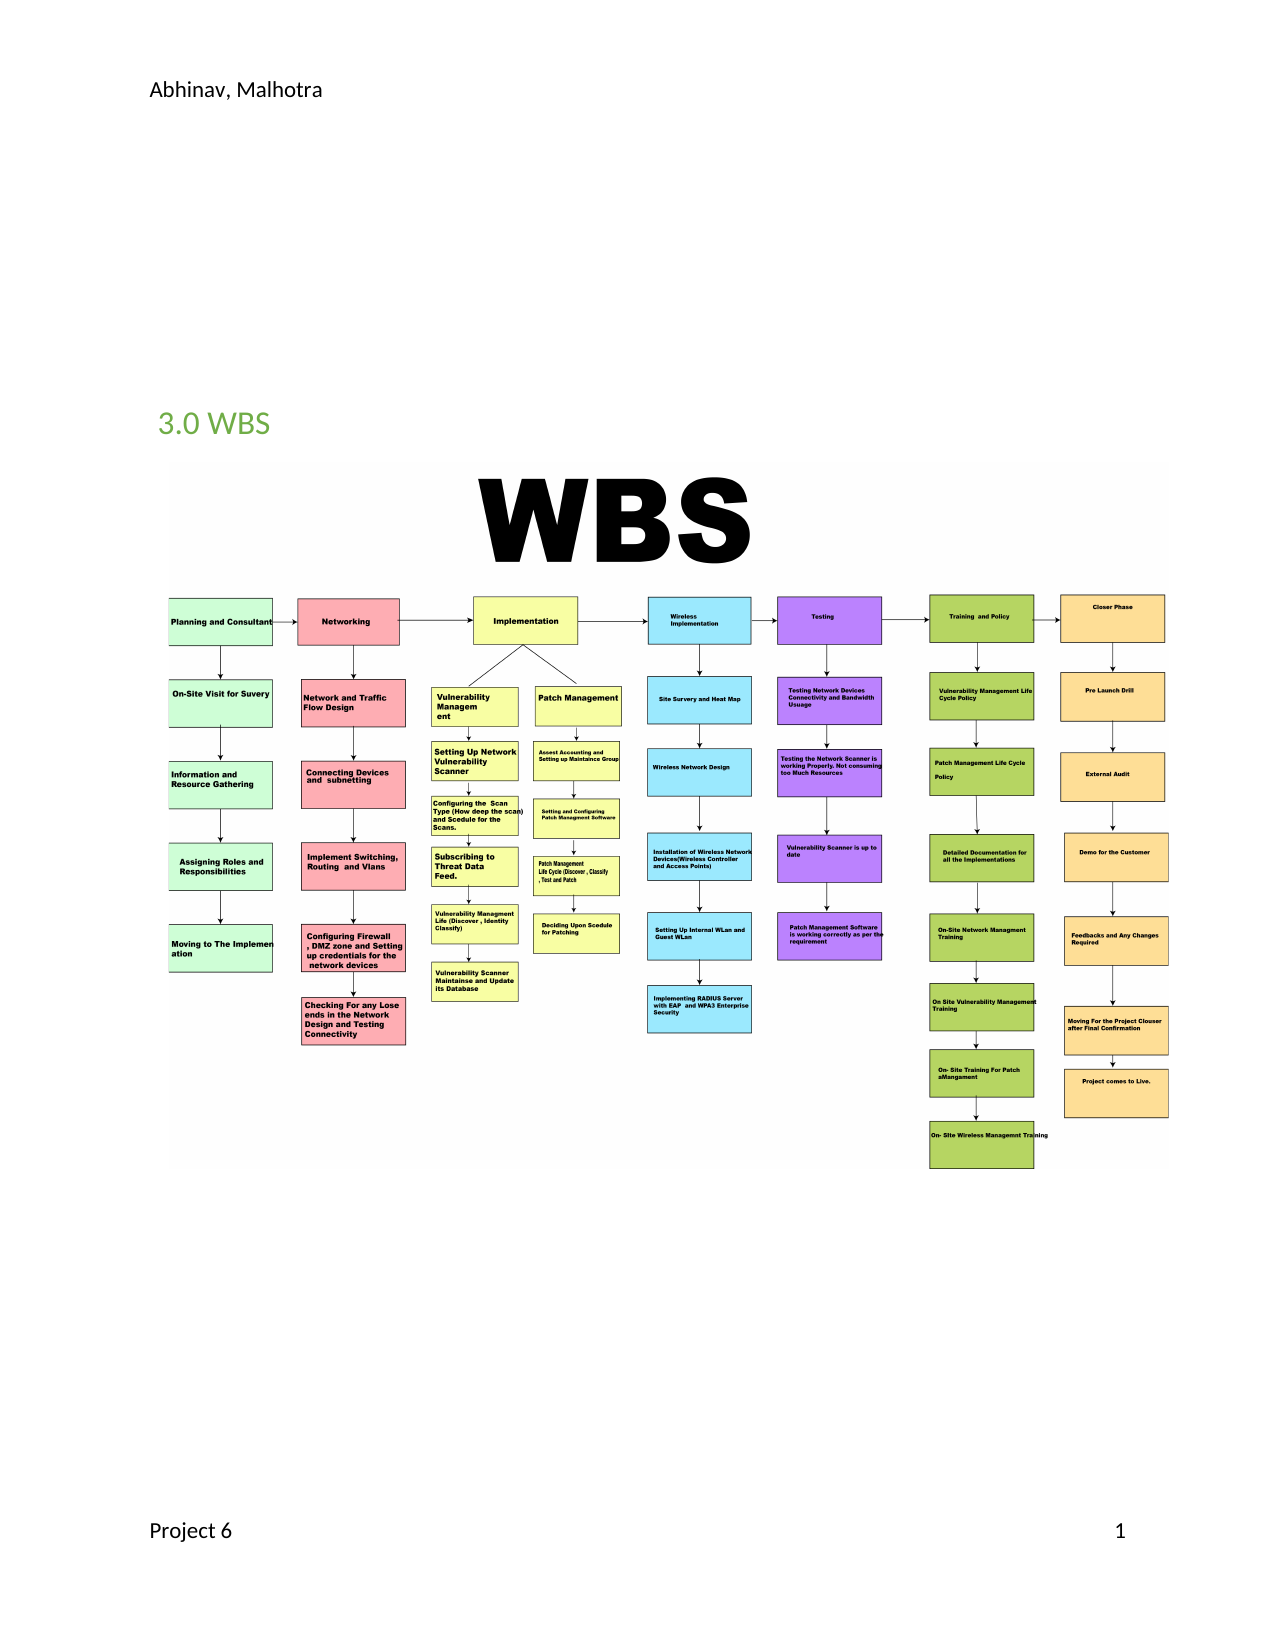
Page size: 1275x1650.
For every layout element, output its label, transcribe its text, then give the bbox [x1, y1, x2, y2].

text 3.0 WBS [150, 402, 1125, 443]
picture [168, 462, 1169, 1169]
